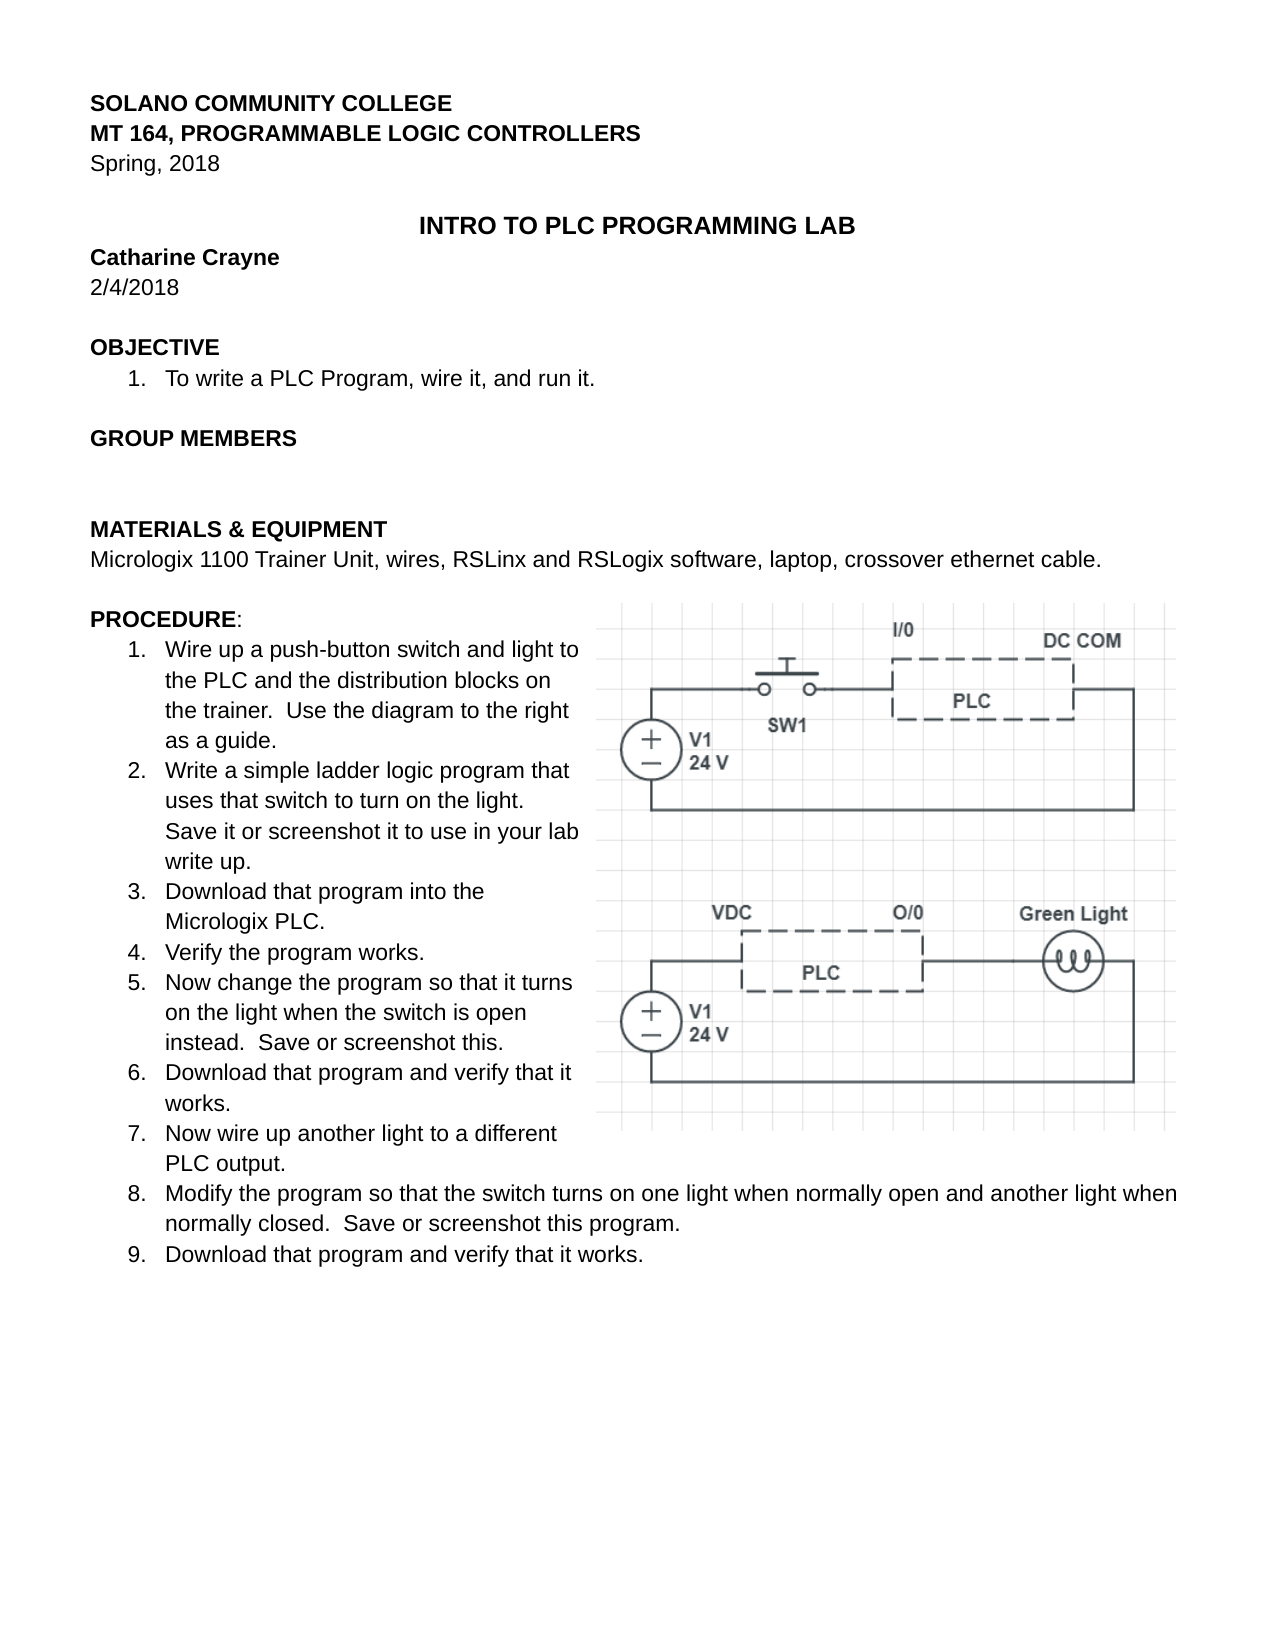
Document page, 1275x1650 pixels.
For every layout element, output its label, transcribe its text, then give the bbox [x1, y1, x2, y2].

list To write a PLC Program, wire it, and run it. [127, 364, 1185, 391]
list Download that program and verify that it works. [127, 1241, 1185, 1267]
text Spring, 2018 [90, 150, 1185, 177]
text Catharine Crayne [90, 244, 1185, 270]
list Now change the program so that it turns on the light when the switch is open instead. Save or screenshot this. [127, 969, 596, 1056]
list Write a simple ladder logic program that uses that switch to turn on the light. Save it or screenshot it to use in your lab write up. [127, 757, 596, 874]
text MATERIALS & EQUIPMENT [90, 516, 1185, 542]
text [1176, 606, 1185, 633]
text Micrologix 1100 Trainer Unit, wires, RSLinx and RSLogix software, laptop, crossover ethernet cable. [90, 546, 1185, 572]
list Modify the program so that the switch turns on one light when normally open and another light when normally closed. Save or screenshot this program. [127, 1180, 1185, 1237]
text MT 164, PROGRAMMABLE LOGIC CONTROLLERS [90, 120, 1185, 146]
text GROUP MEMBERS [90, 425, 1185, 451]
text PROCEDURE: [90, 606, 596, 633]
text SOLANO COMMUNITY COLLEGE [90, 90, 1185, 116]
text OBJECTIVE [90, 334, 1185, 361]
text 2/4/2018 [90, 274, 1185, 300]
list Verify the program works. [127, 938, 596, 965]
list Wire up a push-button switch and light to the PLC and the distribution blocks on the trainer. Use the diagram to the right as a guide. [127, 636, 596, 753]
list Download that program and verify that it works. [127, 1059, 596, 1116]
text INTRO TO PLC PROGRAMMING LAB [90, 211, 1185, 239]
picture [596, 603, 1176, 1131]
list Now wire up another light to a different PLC output. [127, 1120, 1185, 1176]
list Download that program into the Micrologix PLC. [127, 878, 596, 935]
